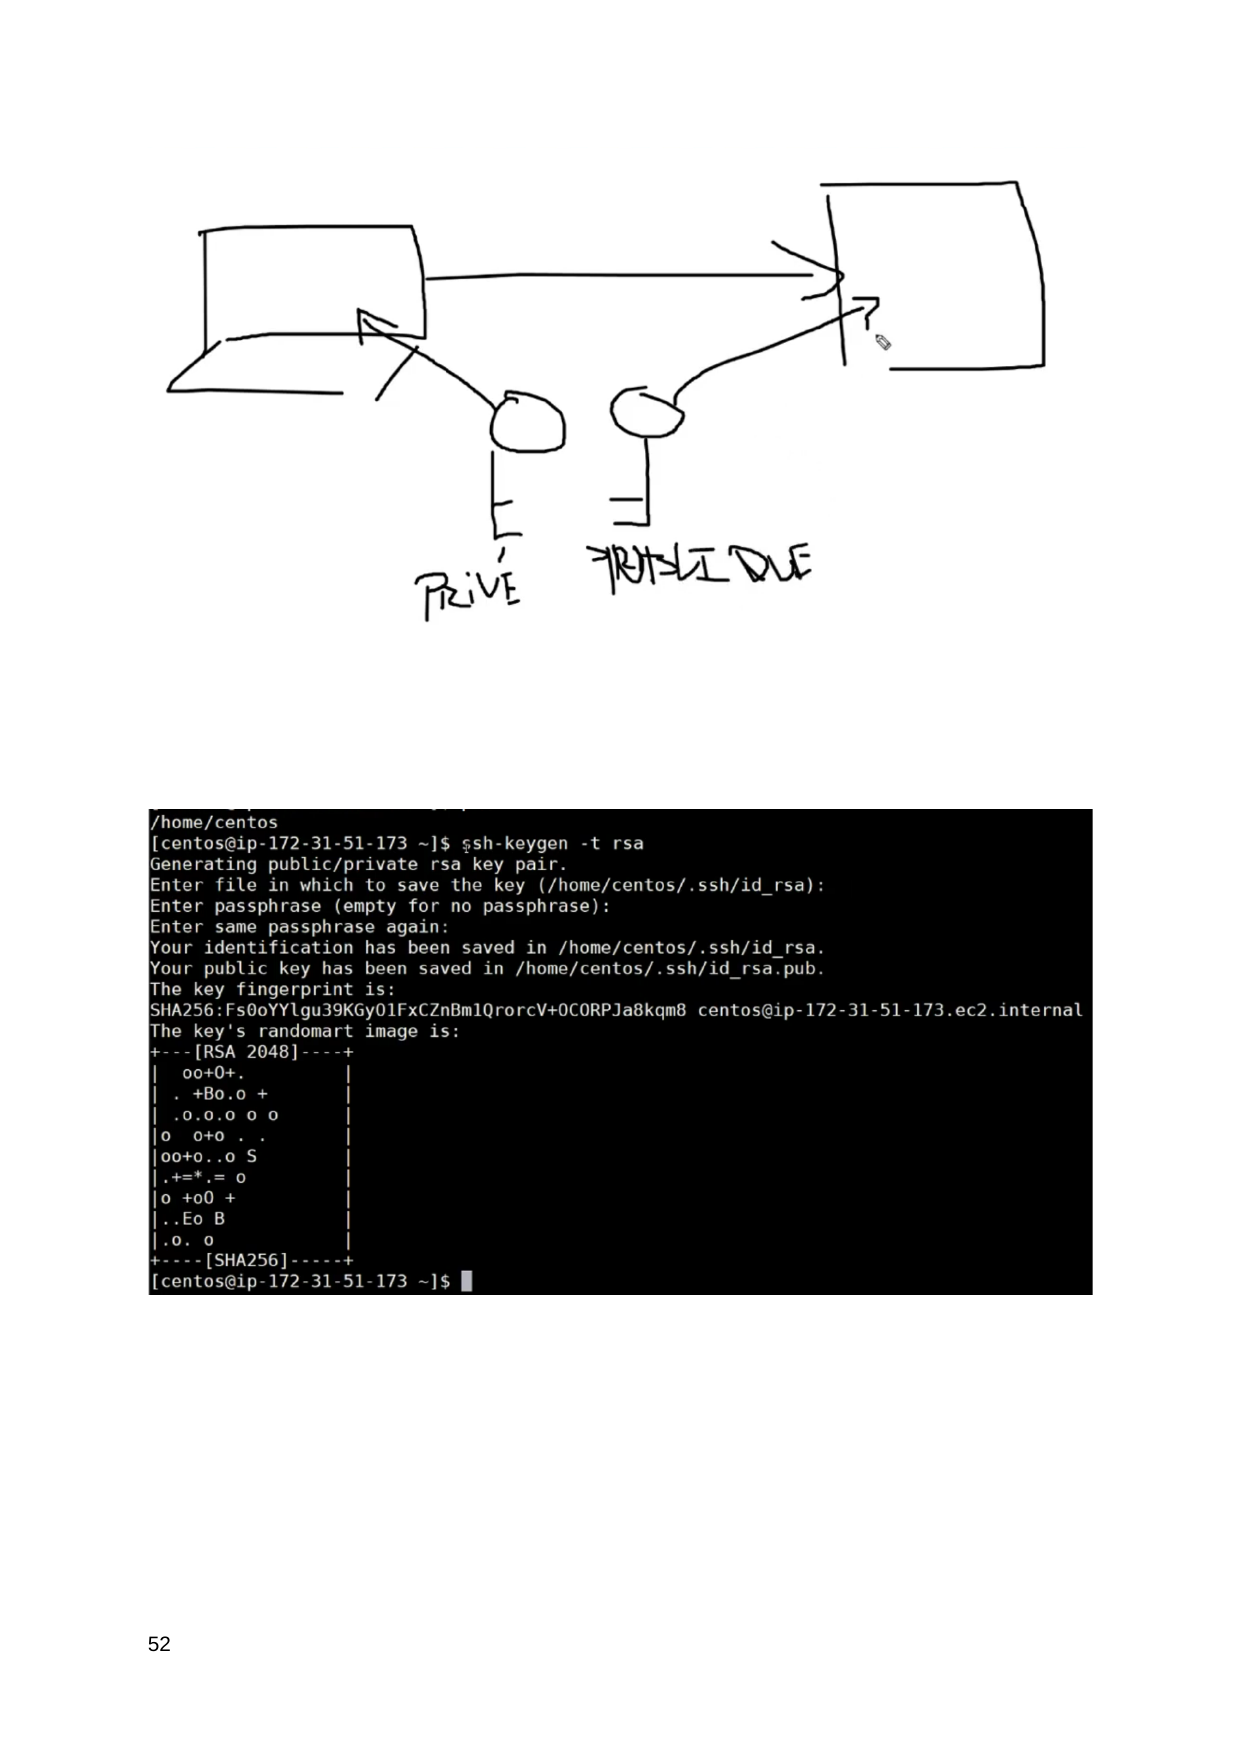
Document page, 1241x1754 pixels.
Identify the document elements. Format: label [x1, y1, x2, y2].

picture [147, 809, 1093, 1295]
picture [147, 147, 1093, 642]
